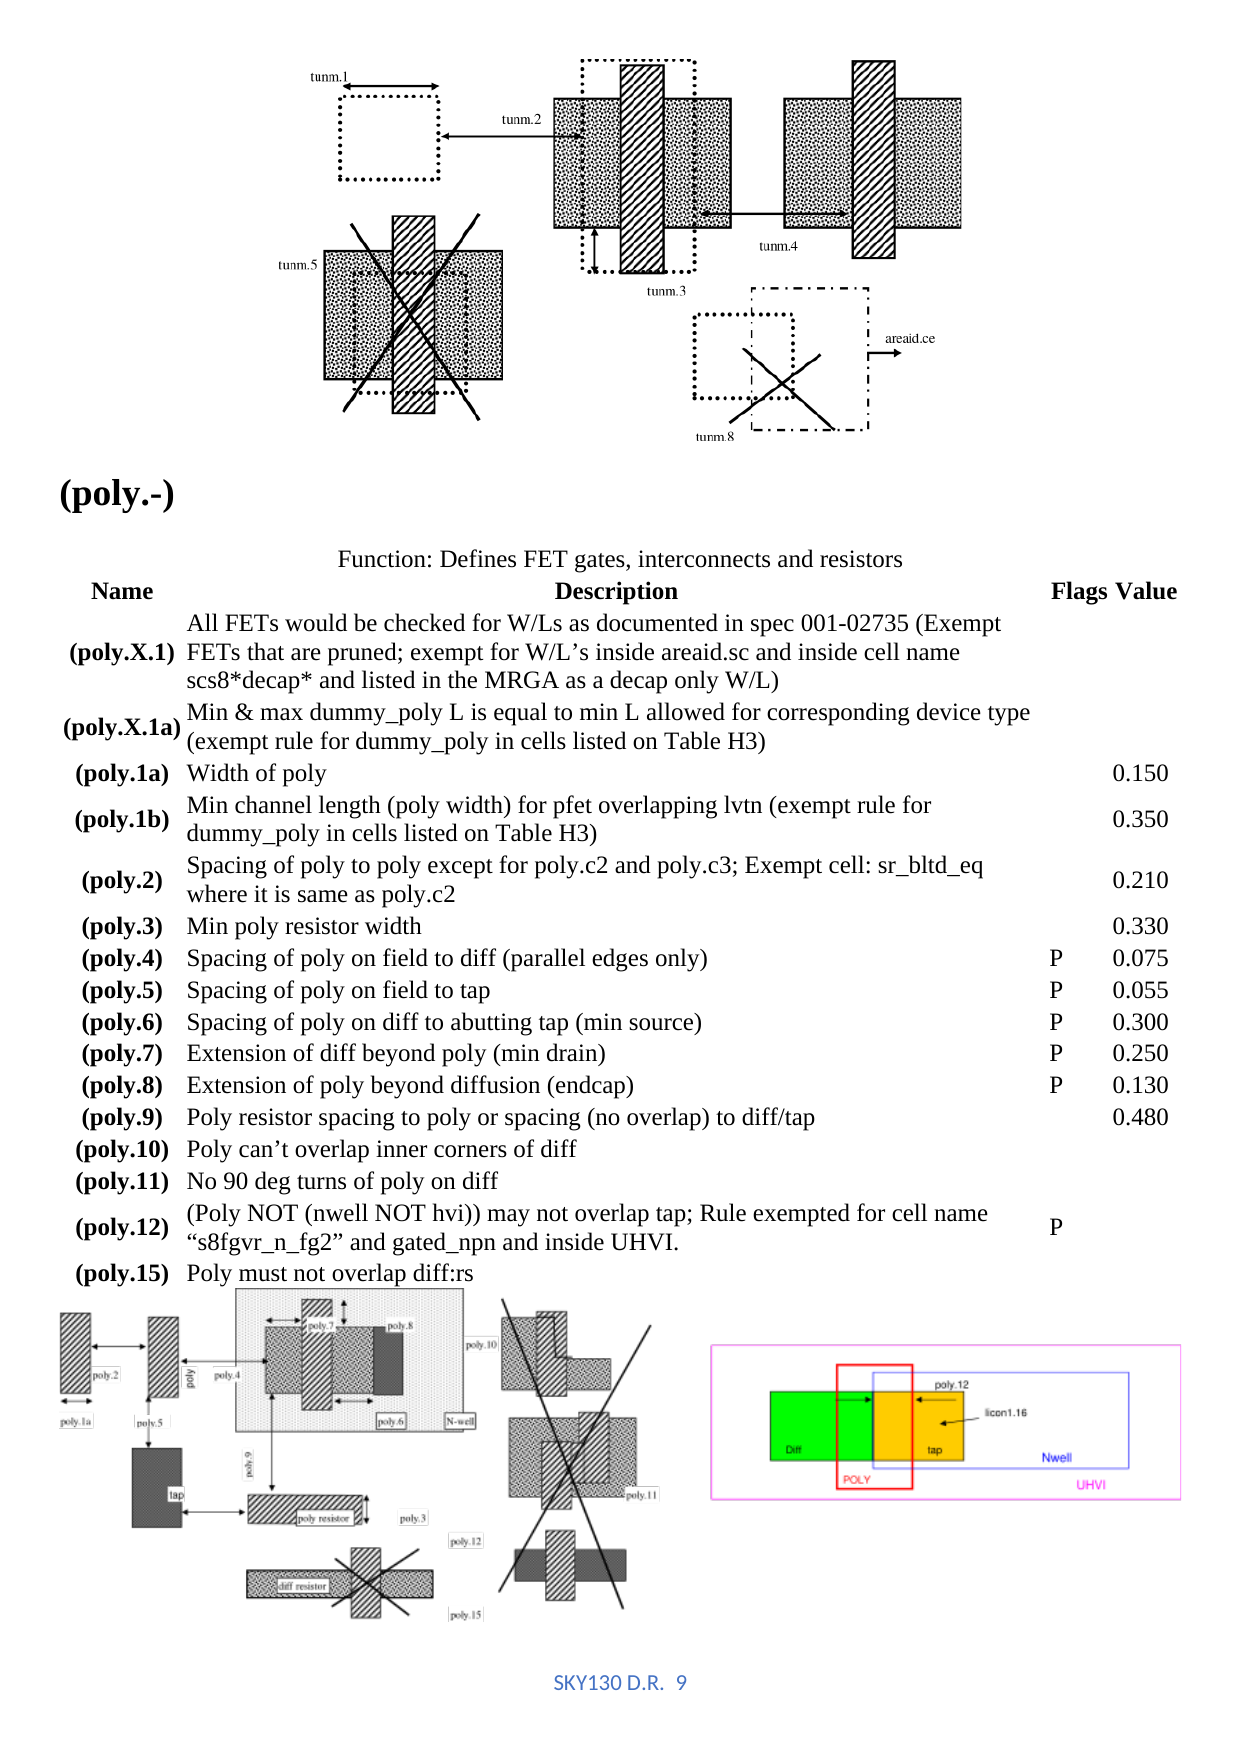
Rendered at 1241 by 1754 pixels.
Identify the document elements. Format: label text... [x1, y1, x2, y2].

table_cell [1048, 849, 1111, 909]
table_cell [1048, 788, 1111, 849]
picture [278, 59, 962, 441]
table_cell (poly.9) [59, 1101, 185, 1132]
table_cell [1048, 1101, 1111, 1132]
table_cell Extension of poly beyond diffusion (endcap) [185, 1069, 1048, 1101]
table_cell 0.300 [1111, 1005, 1181, 1037]
table_cell 0.150 [1111, 756, 1181, 788]
table_cell (poly.6) [59, 1005, 185, 1037]
table_cell Name [59, 574, 185, 606]
table_cell Value [1111, 574, 1181, 606]
table_cell [1111, 1133, 1181, 1164]
table_cell (poly.2) [59, 849, 185, 909]
table_cell 0.350 [1111, 788, 1181, 849]
table_cell (poly.X.1) [59, 606, 185, 696]
table_cell (poly.11) [59, 1164, 185, 1196]
table_cell Poly resistor spacing to poly or spacing (no overlap) to diff/tap [185, 1101, 1048, 1132]
table_cell P [1048, 1069, 1111, 1101]
table_cell [1111, 1196, 1181, 1257]
table_cell 0.330 [1111, 909, 1181, 941]
table_cell P [1048, 941, 1111, 973]
table_cell (poly.1a) [59, 756, 185, 788]
table_cell (Poly NOT (nwell NOT hvi)) may not overlap tap; Rule exempted for cell name “s8fgvr_n_fg2” and gated_npn and inside UHVI. [185, 1196, 1048, 1257]
table_cell (poly.1b) [59, 788, 185, 849]
table_cell Spacing of poly on diff to abutting tap (min source) [185, 1005, 1048, 1037]
table_cell (poly.15) [59, 1257, 185, 1288]
table_cell P [1048, 1196, 1111, 1257]
table_cell Spacing of poly on field to diff (parallel edges only) [185, 941, 1048, 973]
table_cell [1111, 1257, 1181, 1288]
table_cell [1111, 696, 1181, 756]
table_cell Spacing of poly to poly except for poly.c2 and poly.c3; Exempt cell: sr_bltd_eq where it is same as poly.c2 [185, 849, 1048, 909]
table_cell Poly can’t overlap inner corners of diff [185, 1133, 1048, 1164]
table_cell 0.250 [1111, 1037, 1181, 1069]
table_cell Min channel length (poly width) for pfet overlapping lvtn (exempt rule for dummy_poly in cells listed on Table H3) [185, 788, 1048, 849]
table_cell (poly.8) [59, 1069, 185, 1101]
table_cell (poly.10) [59, 1133, 185, 1164]
table_cell (poly.5) [59, 973, 185, 1005]
table_cell 0.130 [1111, 1069, 1181, 1101]
table_cell All FETs would be checked for W/Ls as documented in spec 001-02735 (Exempt FETs that are pruned; exempt for W/L’s inside areaid.sc and inside cell name scs8*decap* and listed in the MRGA as a decap only W/L) [185, 606, 1048, 696]
table_cell (poly.4) [59, 941, 185, 973]
table_cell [1048, 1133, 1111, 1164]
table_cell Spacing of poly on field to tap [185, 973, 1048, 1005]
table_cell [1048, 909, 1111, 941]
table_cell (poly.7) [59, 1037, 185, 1069]
table_cell [1111, 1164, 1181, 1196]
table_cell Description [185, 574, 1048, 606]
table_cell [1048, 606, 1111, 696]
table_cell Min poly resistor width [185, 909, 1048, 941]
table_cell 0.075 [1111, 941, 1181, 973]
table_cell (poly.X.1a) [59, 696, 185, 756]
table_cell Poly must not overlap diff:rs [185, 1257, 1048, 1288]
subtitle (poly.-) [59, 470, 1181, 513]
table_cell Extension of diff beyond poly (min drain) [185, 1037, 1048, 1069]
table_cell P [1048, 1037, 1111, 1069]
table_header Function: Defines FET gates, interconnects and resistors [59, 543, 1181, 574]
table_cell [1111, 606, 1181, 696]
table_cell [1048, 696, 1111, 756]
table_cell P [1048, 1005, 1111, 1037]
table_cell (poly.12) [59, 1196, 185, 1257]
table_cell 0.055 [1111, 973, 1181, 1005]
table_cell P [1048, 973, 1111, 1005]
table_cell No 90 deg turns of poly on diff [185, 1164, 1048, 1196]
table_cell (poly.3) [59, 909, 185, 941]
table_cell Min & max dummy_poly L is equal to min L allowed for corresponding device type (exempt rule for dummy_poly in cells listed on Table H3) [185, 696, 1048, 756]
table_cell Width of poly [185, 756, 1048, 788]
table_cell [1048, 1164, 1111, 1196]
table_cell Flags [1048, 574, 1111, 606]
table_cell [1048, 1257, 1111, 1288]
table_cell 0.480 [1111, 1101, 1181, 1132]
table_cell [1048, 756, 1111, 788]
picture [59, 1288, 1182, 1622]
table_cell 0.210 [1111, 849, 1181, 909]
